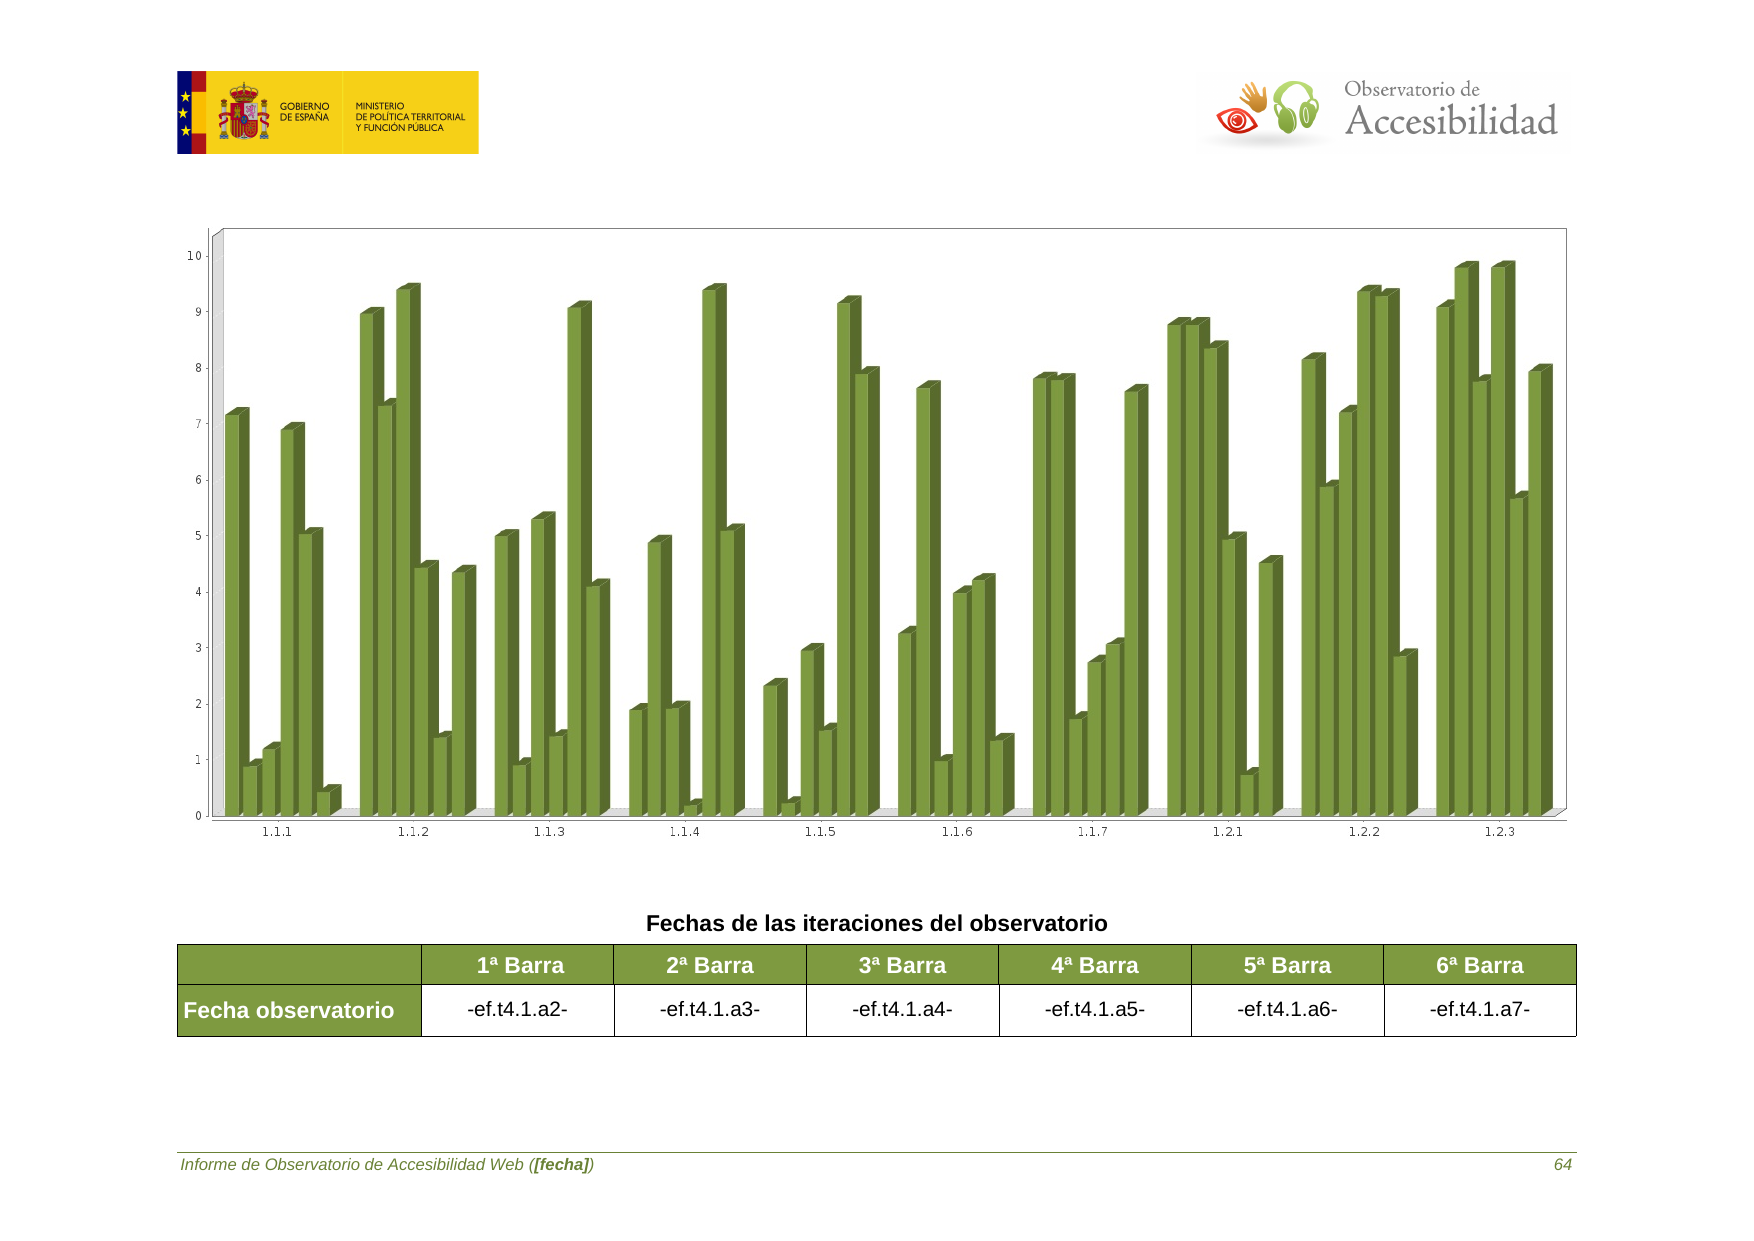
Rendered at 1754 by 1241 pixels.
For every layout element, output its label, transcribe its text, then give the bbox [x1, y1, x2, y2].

table_cell -ef.t4.1.a3- [615, 985, 806, 1036]
table_header 3ª Barra [807, 945, 998, 984]
table_cell -ef.t4.1.a6- [1192, 985, 1384, 1036]
picture [177, 218, 1577, 844]
table_header [178, 945, 421, 984]
table_header 5ª Barra [1192, 945, 1383, 984]
picture [1196, 72, 1572, 154]
table_cell Fecha observatorio [178, 985, 421, 1036]
table_header 4ª Barra [999, 945, 1191, 984]
picture [177, 71, 479, 154]
table_cell -ef.t4.1.a2- [422, 985, 614, 1036]
text Fechas de las iteraciones del observatorio [177, 910, 1577, 937]
table_cell -ef.t4.1.a7- [1385, 985, 1576, 1036]
table_cell -ef.t4.1.a4- [807, 985, 999, 1036]
table_header 1ª Barra [422, 945, 613, 984]
table_header 6ª Barra [1384, 945, 1576, 984]
table_cell -ef.t4.1.a5- [1000, 985, 1191, 1036]
table_header 2ª Barra [614, 945, 806, 984]
